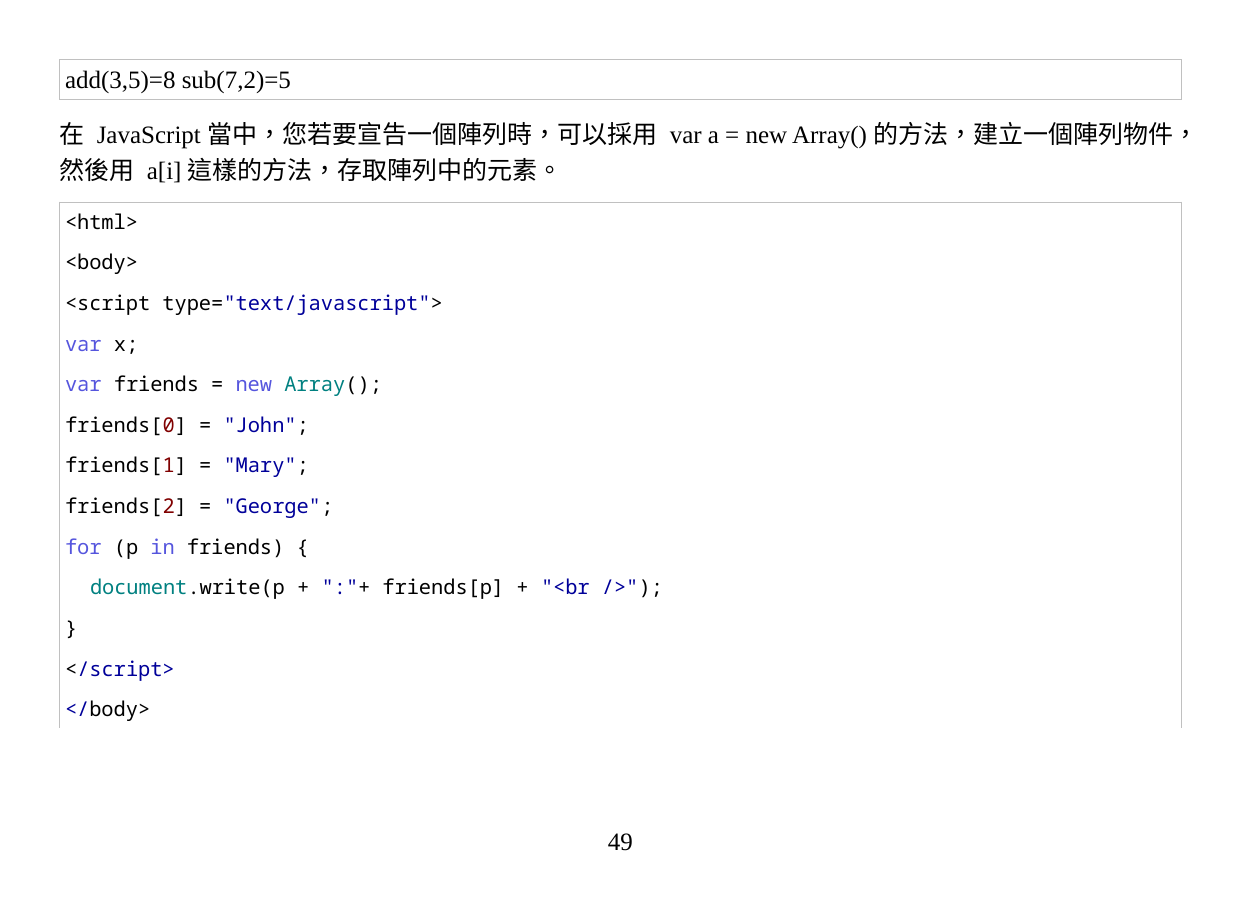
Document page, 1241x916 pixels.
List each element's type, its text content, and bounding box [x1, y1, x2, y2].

table_header add(3,5)=8 sub(7,2)=5 [60, 60, 1181, 99]
text 在 JavaScript 當中，您若要宣告一個陣列時，可以採用 var a = new Array() 的方法，建立一個陣列物件，然後用 a[i] 這樣的方法，存取陣列中的元素。 [59, 114, 1181, 187]
table_header <html> <body> <script type="text/javascript"> var x; var friends = new Array(); friends[0] = "John"; friends[1] = "Mary"; friends[2] = "George"; for (p in friends) { document.write(p + ":"+ friends[p] + "<br />"); } </script> </body> [60, 203, 1181, 728]
